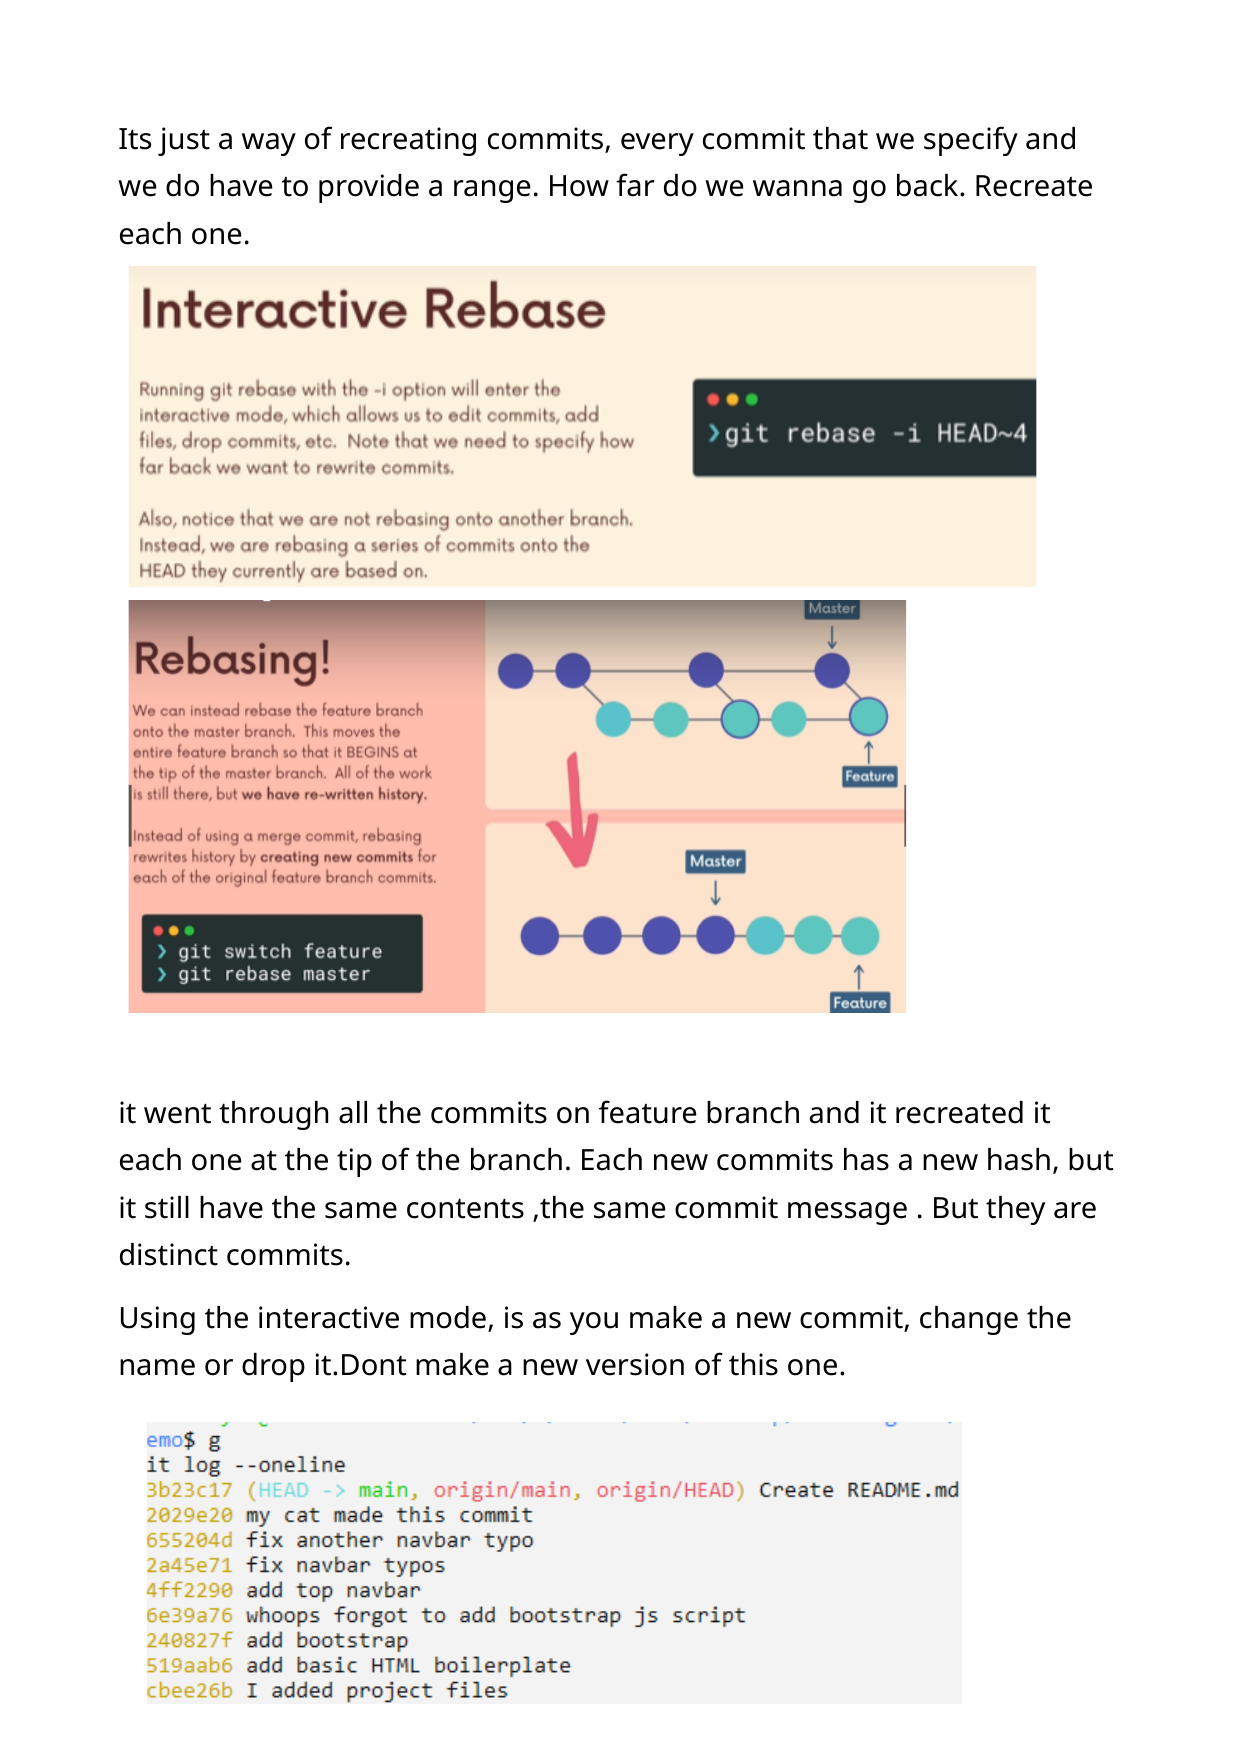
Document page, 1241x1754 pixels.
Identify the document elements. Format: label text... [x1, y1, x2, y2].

text it went through all the commits on feature branch and it recreated it each one at the tip of the branch. Each new commits has a new hash, but it still have the same contents ,the same commit message . But they are distinct commits. [118, 1092, 1122, 1274]
text Its just a way of recreating commits, every commit that we specify and we do have to provide a range. How far do we wanna go back. Recreate each one. [118, 118, 1122, 253]
text Using the interactive mode, is as you make a new commit, change the name or drop it.Dont make a new version of this one. [118, 1297, 1122, 1384]
picture [128, 600, 907, 1013]
picture [146, 1422, 963, 1704]
picture [128, 266, 1037, 587]
